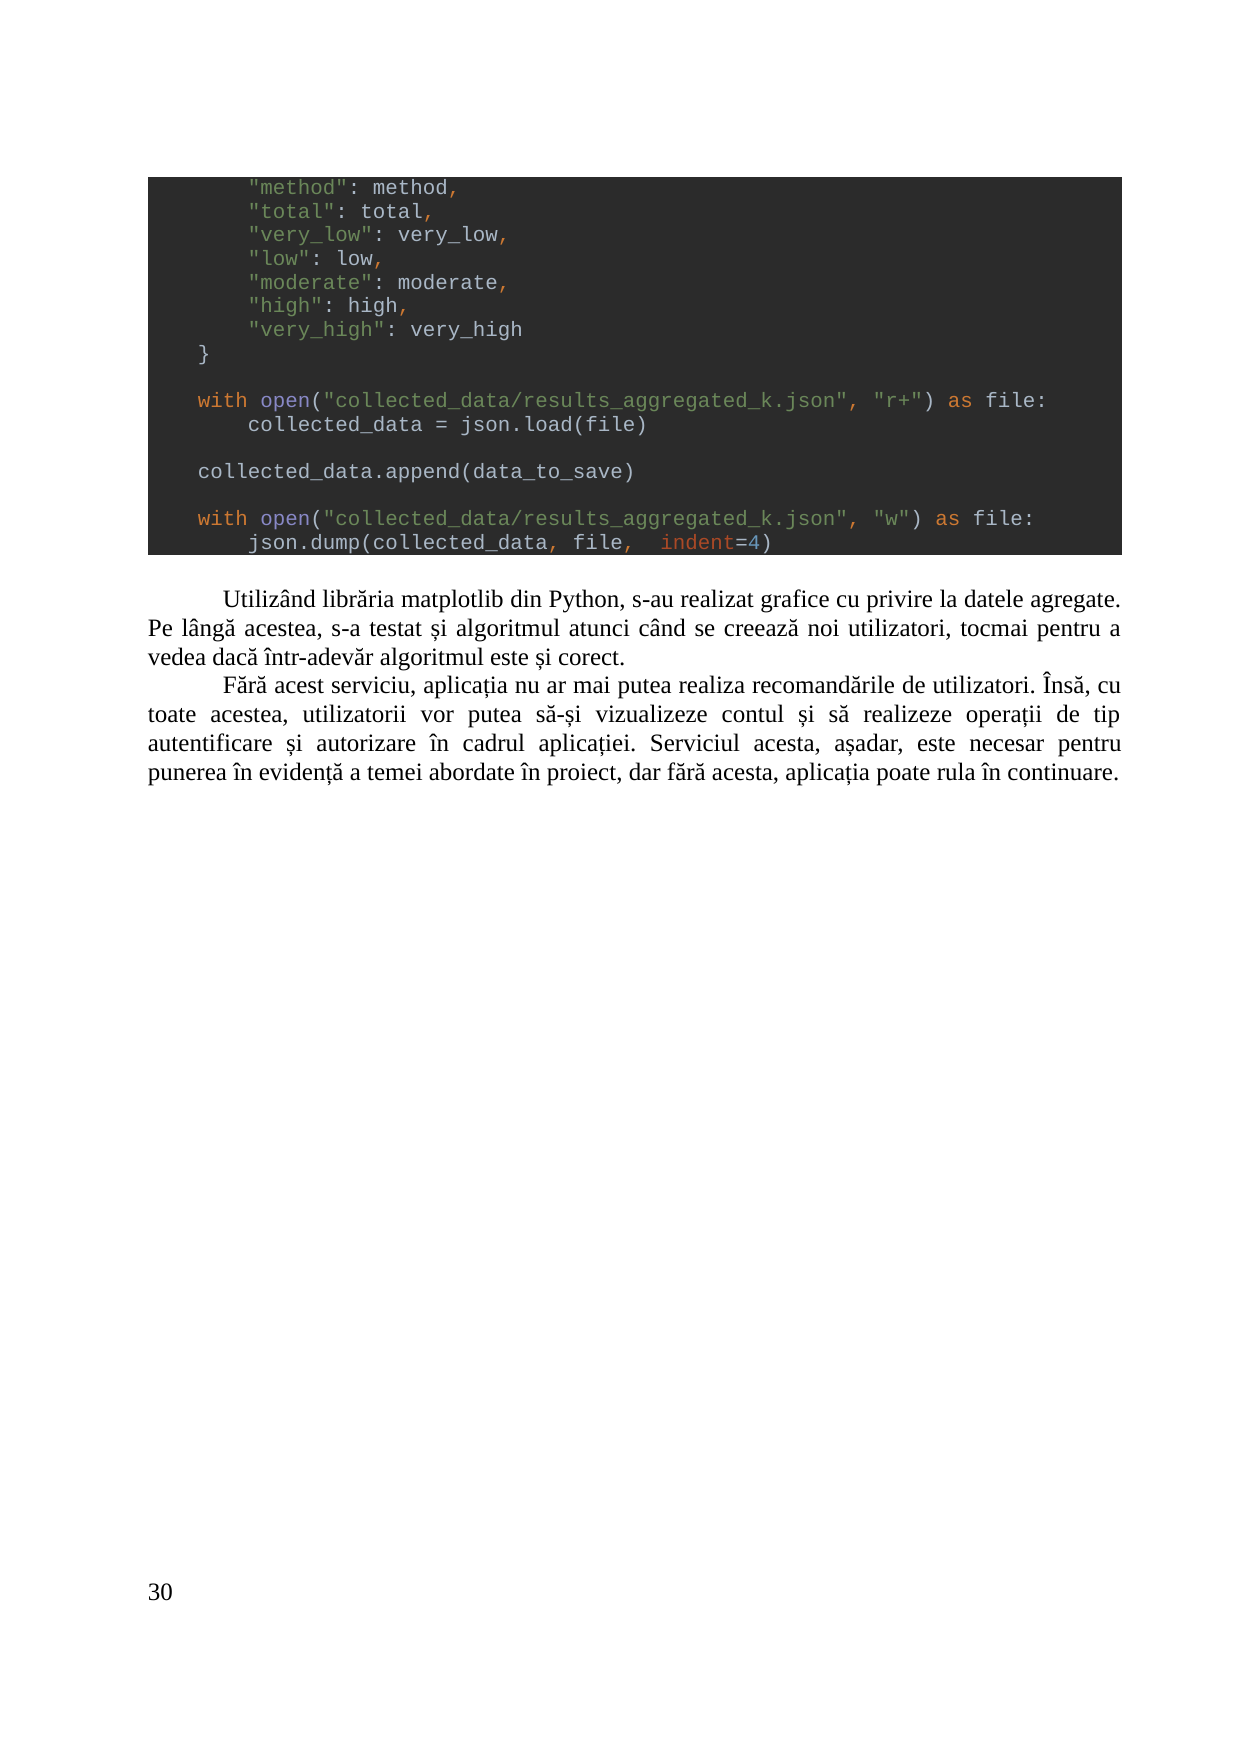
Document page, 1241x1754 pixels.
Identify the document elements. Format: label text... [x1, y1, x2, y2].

text Fără acest serviciu, aplicația nu ar mai putea realiza recomandările de utilizatori. Însă, cu toate acestea, utilizatorii vor putea să-și vizualizeze contul și să realizeze operații de tip autentificare și autorizare în cadrul aplicației. Serviciul acesta, așadar, este necesar pentru punerea în evidență a temei abordate în proiect, dar fără acesta, aplicația poate rula în continuare. [148, 670, 1122, 785]
text "method": method, "total": total, "very_low": very_low, "low": low, "moderate": moderate, "high": high, "very_high": very_high } with open("collected_data/results_aggregated_k.json", "r+") as file: collected_data = json.load(file) collected_data.append(data_to_save) with open("collected_data/results_aggregated_k.json", "w") as file: json.dump(collected_data, file, indent=4) [148, 177, 1122, 555]
text Utilizând librăria matplotlib din Python, s-au realizat grafice cu privire la datele agregate. Pe lângă acestea, s-a testat și algoritmul atunci când se creează noi utilizatori, tocmai pentru a vedea dacă într-adevăr algoritmul este și corect. [148, 584, 1122, 670]
